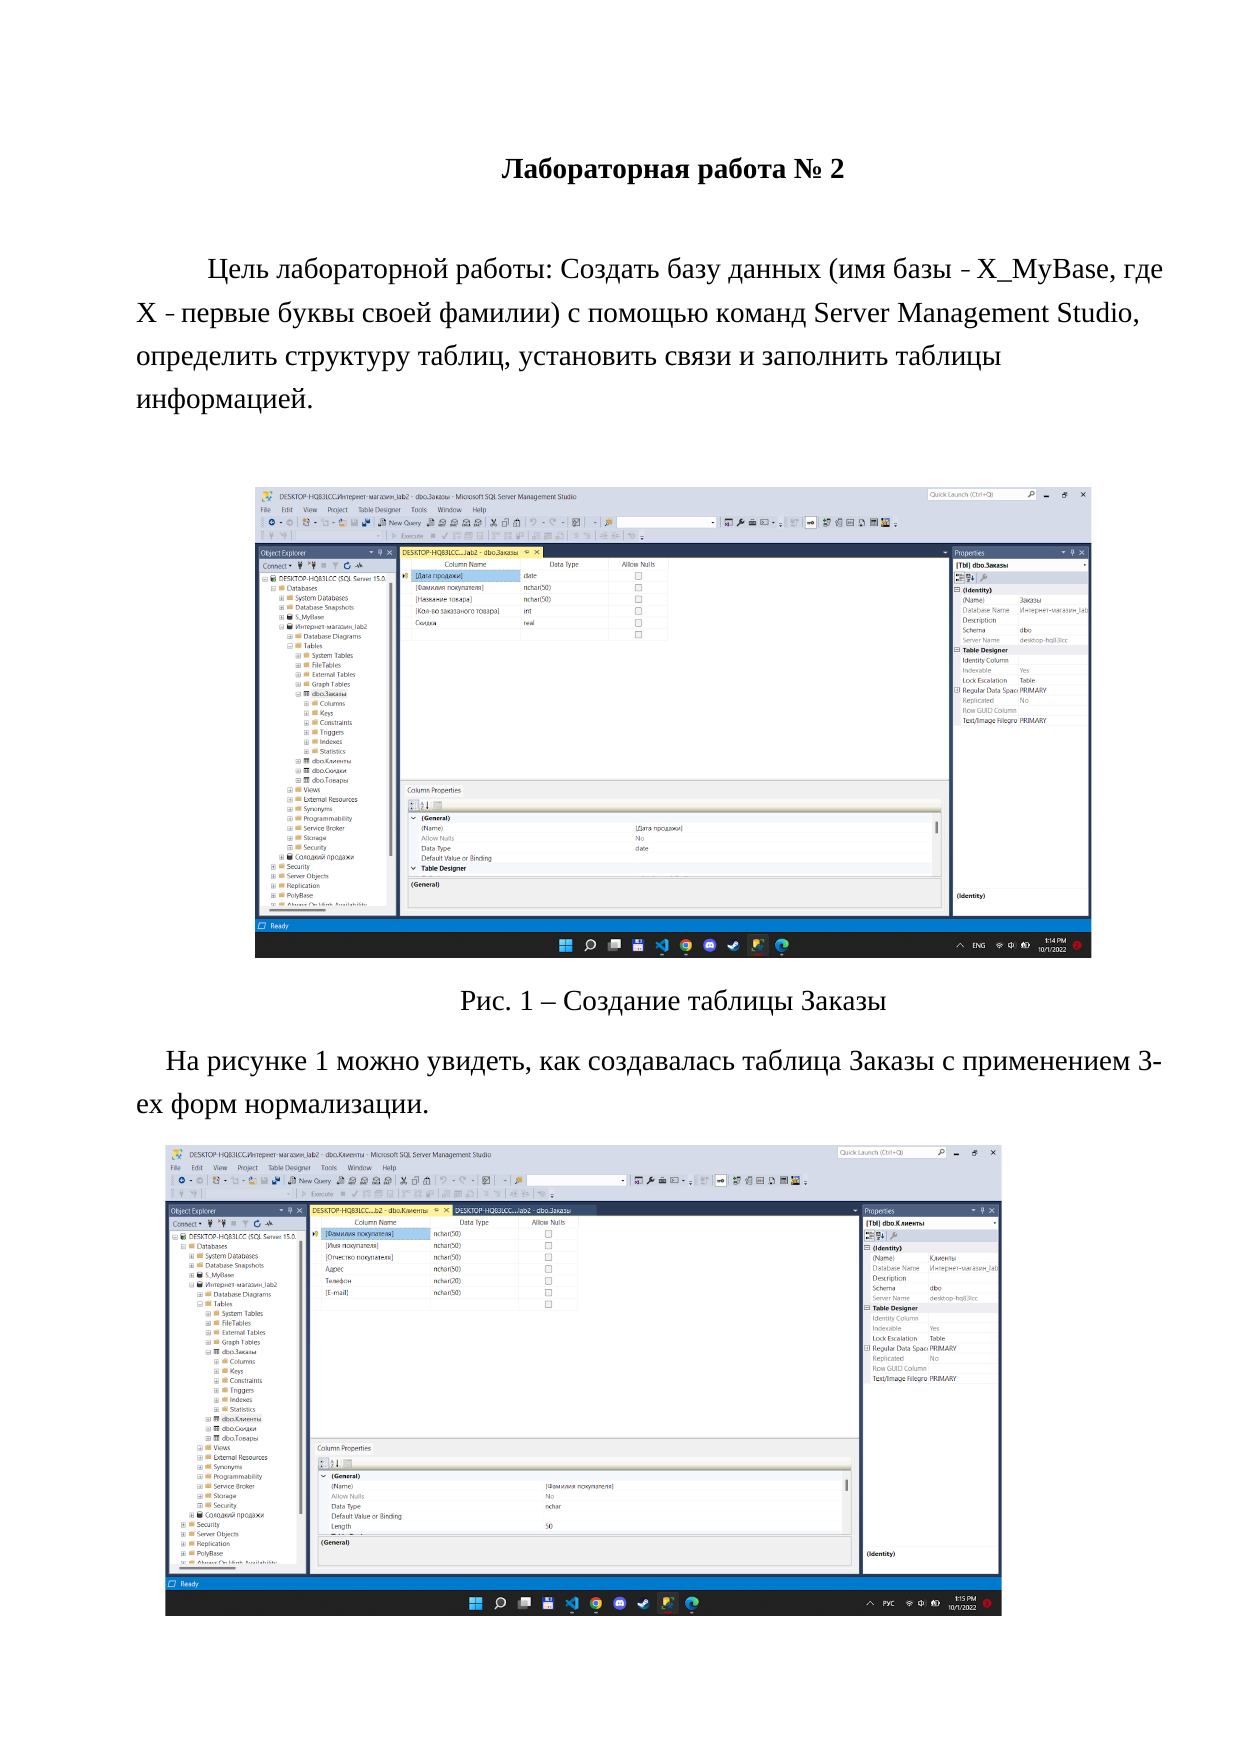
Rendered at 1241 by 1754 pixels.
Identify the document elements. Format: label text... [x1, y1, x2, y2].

text Лабораторная работа № 2 [136, 152, 1181, 185]
text На рисунке 1 можно увидеть, как создавалась таблица Заказы с применением 3-ех форм нормализации. [136, 1043, 1181, 1119]
picture [255, 487, 1092, 958]
text Рис. 1 – Создание таблицы Заказы [136, 983, 1181, 1016]
picture [165, 1145, 1002, 1616]
text Цель лабораторной работы: Создать базу данных (имя базы − X_MyBase, где X − первые буквы своей фамилии) с помощью команд Server Management Studio, определить структуру таблиц, установить связи и заполнить таблицы информацией. [136, 252, 1181, 415]
